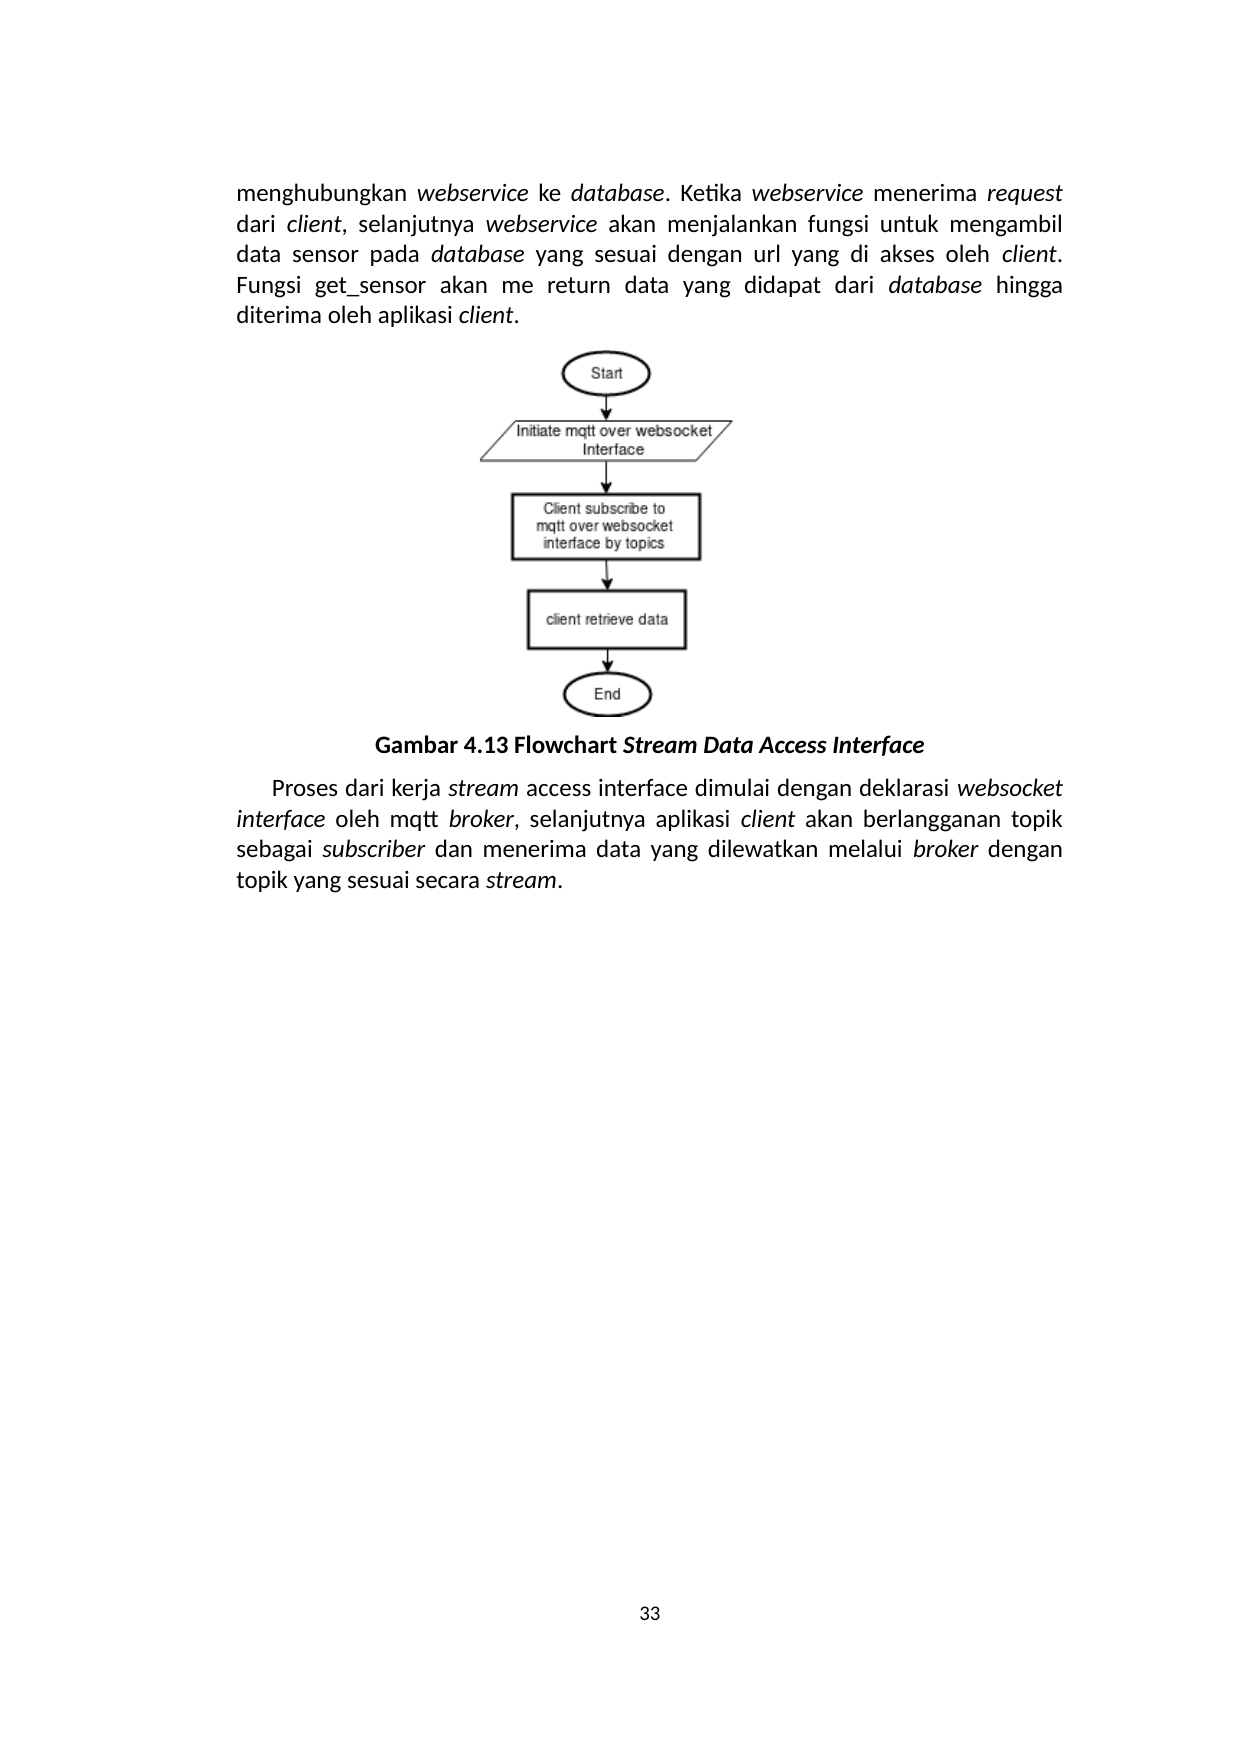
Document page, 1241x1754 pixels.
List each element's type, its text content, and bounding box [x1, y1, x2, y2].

list Gambar ‎4.13 Flowchart Stream Data Access Interface [236, 729, 1063, 760]
text menghubungkan webservice ke database. Ketika webservice menerima request dari client, selanjutnya webservice akan menjalankan fungsi untuk mengambil data sensor pada database yang sesuai dengan url yang di akses oleh client. Fungsi get_sensor akan me return data yang didapat dari database hingga diterima oleh aplikasi client. [236, 177, 1063, 330]
text Proses dari kerja stream access interface dimulai dengan deklarasi websocket interface oleh mqtt broker, selanjutnya aplikasi client akan berlangganan topik sebagai subscriber dan menerima data yang dilewatkan melalui broker dengan topik yang sesuai secara stream. [236, 772, 1063, 894]
picture [479, 350, 754, 717]
